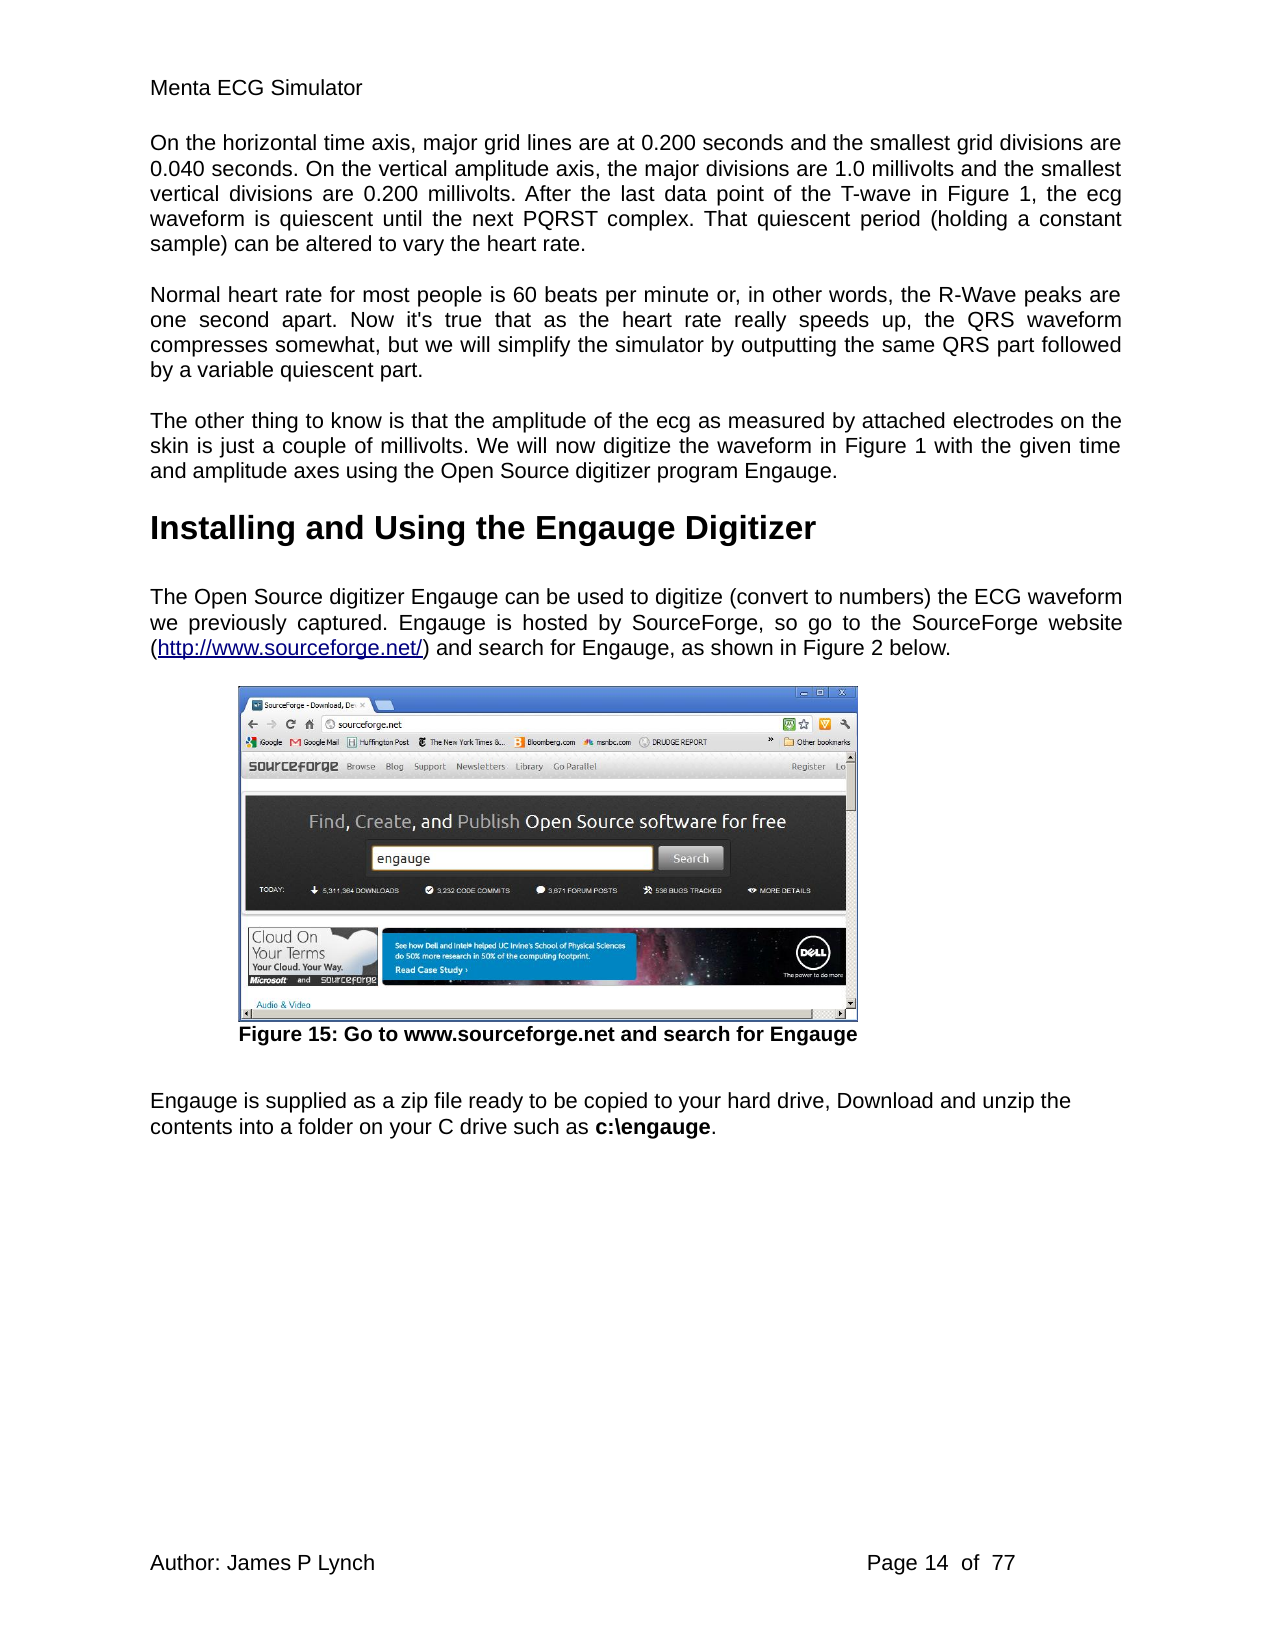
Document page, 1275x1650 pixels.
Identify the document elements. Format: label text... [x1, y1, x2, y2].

text Figure 15: Go to www.sourceforge.net and search for Engauge [238, 695, 959, 1045]
text Normal heart rate for most people is 60 beats per minute or, in other words, the R-Wave peaks are one second apart. Now it's true that as the heart rate really speeds up, the QRS waveform compresses somewhat, but we will simplify the simulator by outputting the same QRS part followed by a variable quiescent part. [150, 281, 1124, 382]
picture [238, 686, 858, 1022]
text The Open Source digitizer Engauge can be used to digitize (convert to numbers) the ECG waveform we previously captured. Engauge is hosted by SourceForge, so go to the SourceForge website (http://www.sourceforge.net/) and search for Engauge, as shown in Figure 2 below. [150, 584, 1124, 660]
text Engauge is supplied as a zip file ready to be copied to your hard drive, Download and unzip the contents into a folder on your C drive such as c:\engauge. [150, 1088, 1124, 1139]
text On the horizontal time axis, major grid lines are at 0.200 seconds and the smallest grid divisions are 0.040 seconds. On the vertical amplitude axis, the major divisions are 1.0 millivolts and the smallest vertical divisions are 0.200 millivolts. After the last data point of the T-wave in Figure 1, the ecg waveform is quiescent until the next PQRST complex. That quiescent period (holding a constant sample) can be altered to vary the heart rate. [150, 130, 1124, 256]
subtitle Installing and Using the Engauge Digitizer [150, 508, 1124, 547]
text The other thing to know is that the amplitude of the ecg as measured by attached electrodes on the skin is just a couple of millivolts. We will now digitize the waveform in Figure 1 with the given time and amplitude axes using the Open Source digitizer program Engauge. [150, 407, 1124, 483]
